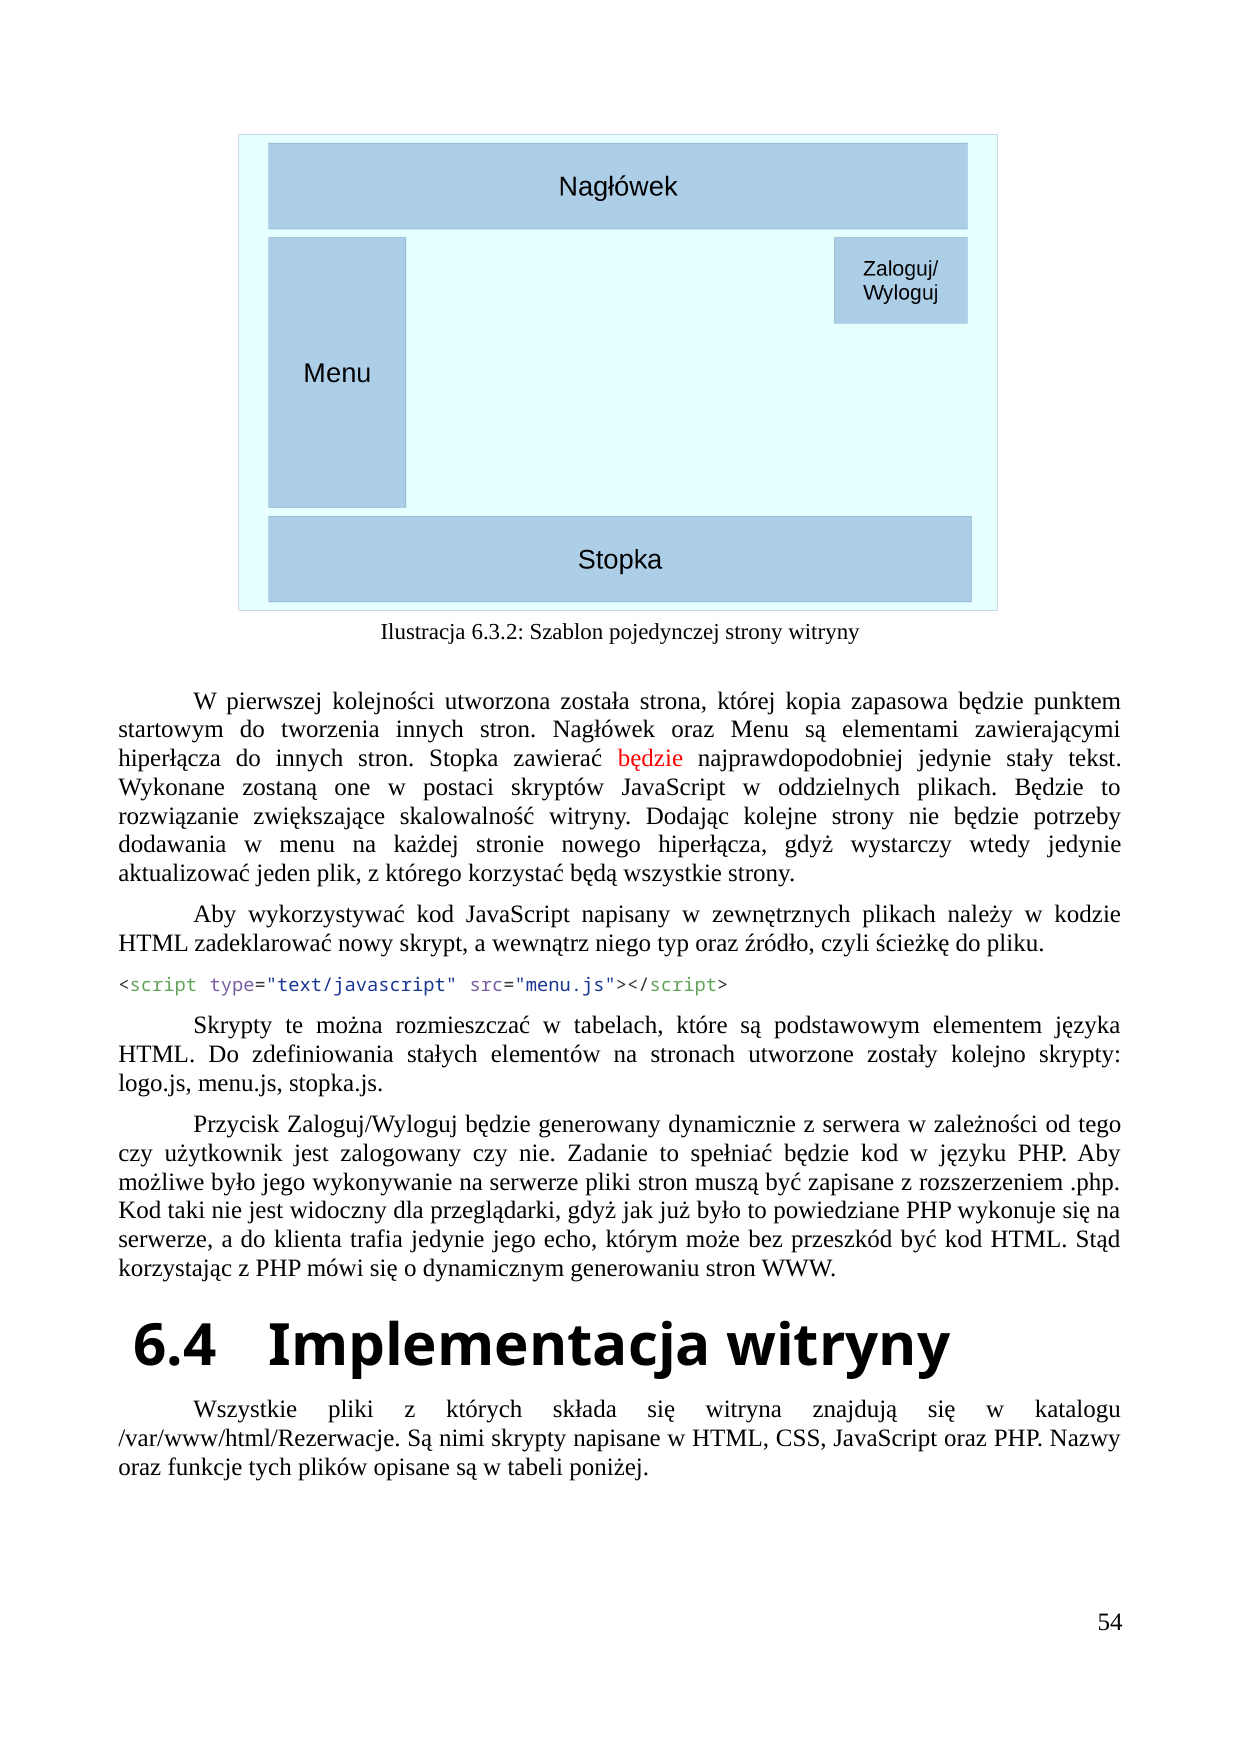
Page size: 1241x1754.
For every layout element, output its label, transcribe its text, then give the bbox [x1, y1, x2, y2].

text Ilustracja 6.3.2: Szablon pojedynczej strony witryny [194, 131, 1046, 644]
text W pierwszej kolejności utworzona została strona, której kopia zapasowa będzie punktem startowym do tworzenia innych stron. Nagłówek oraz Menu są elementami zawierającymi hiperłącza do innych stron. Stopka zawierać będzie najprawdopodobniej jedynie stały tekst. Wykonane zostaną one w postaci skryptów JavaScript w oddzielnych plikach. Będzie to rozwiązanie zwiększające skalowalność witryny. Dodając kolejne strony nie będzie potrzeby dodawania w menu na każdej stronie nowego hiperłącza, gdyż wystarczy wtedy jedynie aktualizować jeden plik, z którego korzystać będą wszystkie strony. [118, 686, 1122, 887]
text <script type="text/javascript" src="menu.js"></script> [118, 969, 1122, 998]
picture [230, 130, 1010, 619]
text Skrypty te można rozmieszczać w tabelach, które są podstawowym elementem języka HTML. Do zdefiniowania stałych elementów na stronach utworzone zostały kolejno skrypty: logo.js, menu.js, stopka.js. [118, 1011, 1122, 1097]
text Wszystkie pliki z których składa się witryna znajdują się w katalogu /var/www/html/Rezerwacje. Są nimi skrypty napisane w HTML, CSS, JavaScript oraz PHP. Nazwy oraz funkcje tych plików opisane są w tabeli poniżej. [118, 1394, 1122, 1481]
text Aby wykorzystywać kod JavaScript napisany w zewnętrznych plikach należy w kodzie HTML zadeklarować nowy skrypt, a wewnątrz niego typ oraz źródło, czyli ścieżkę do pliku. [118, 899, 1122, 957]
text Przycisk Zaloguj/Wyloguj będzie generowany dynamicznie z serwera w zależności od tego czy użytkownik jest zalogowany czy nie. Zadanie to spełniać będzie kod w języku PHP. Aby możliwe było jego wykonywanie na serwerze pliki stron muszą być zapisane z rozszerzeniem .php. Kod taki nie jest widoczny dla przeglądarki, gdyż jak już było to powiedziane PHP wykonuje się na serwerze, a do klienta trafia jedynie jego echo, którym może bez przeszkód być kod HTML. Stąd korzystając z PHP mówi się o dynamicznym generowaniu stron WWW. [118, 1109, 1122, 1282]
subtitle Implementacja witryny [118, 1303, 1122, 1382]
